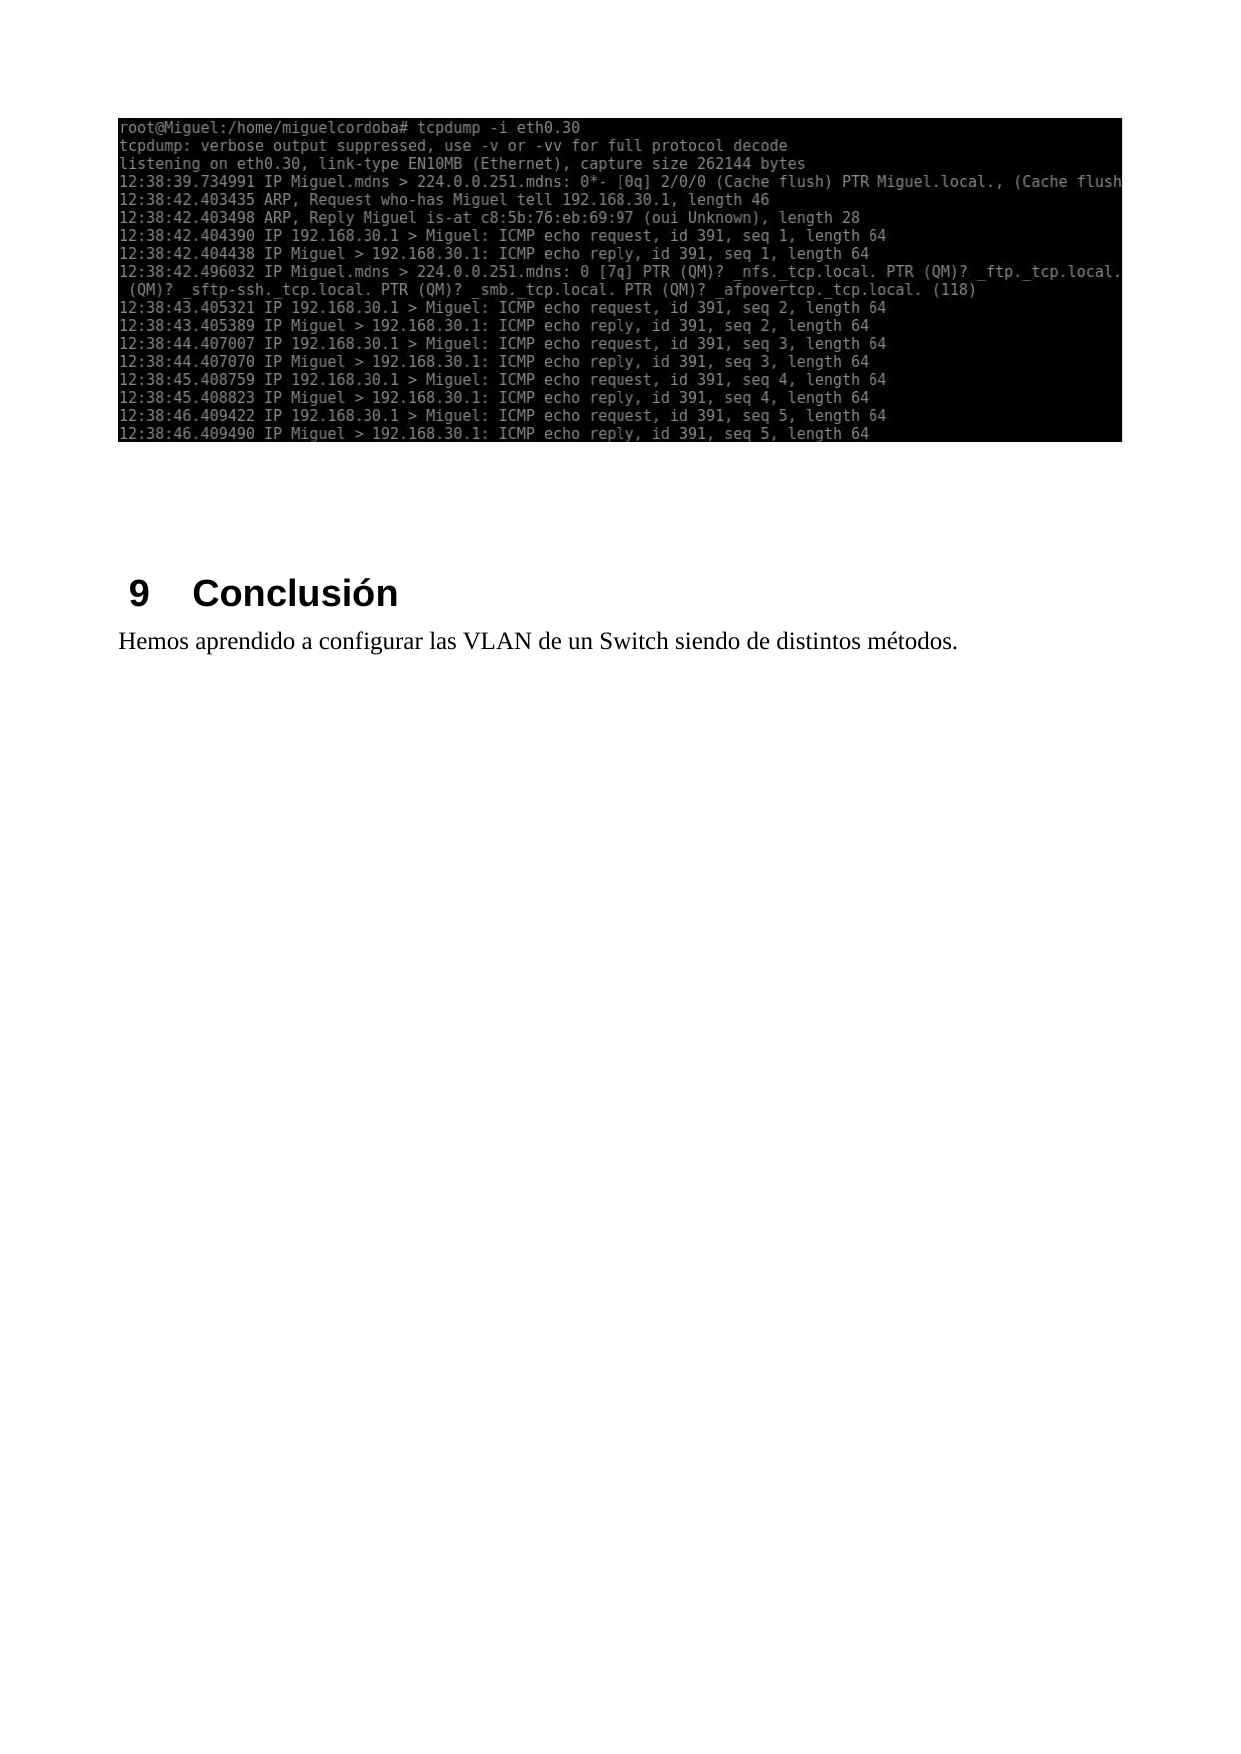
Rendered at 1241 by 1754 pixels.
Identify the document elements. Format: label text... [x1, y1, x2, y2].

picture [118, 118, 1123, 442]
subtitle Conclusión [118, 570, 1122, 614]
text Hemos aprendido a configurar las VLAN de un Switch siendo de distintos métodos. [118, 626, 1122, 655]
